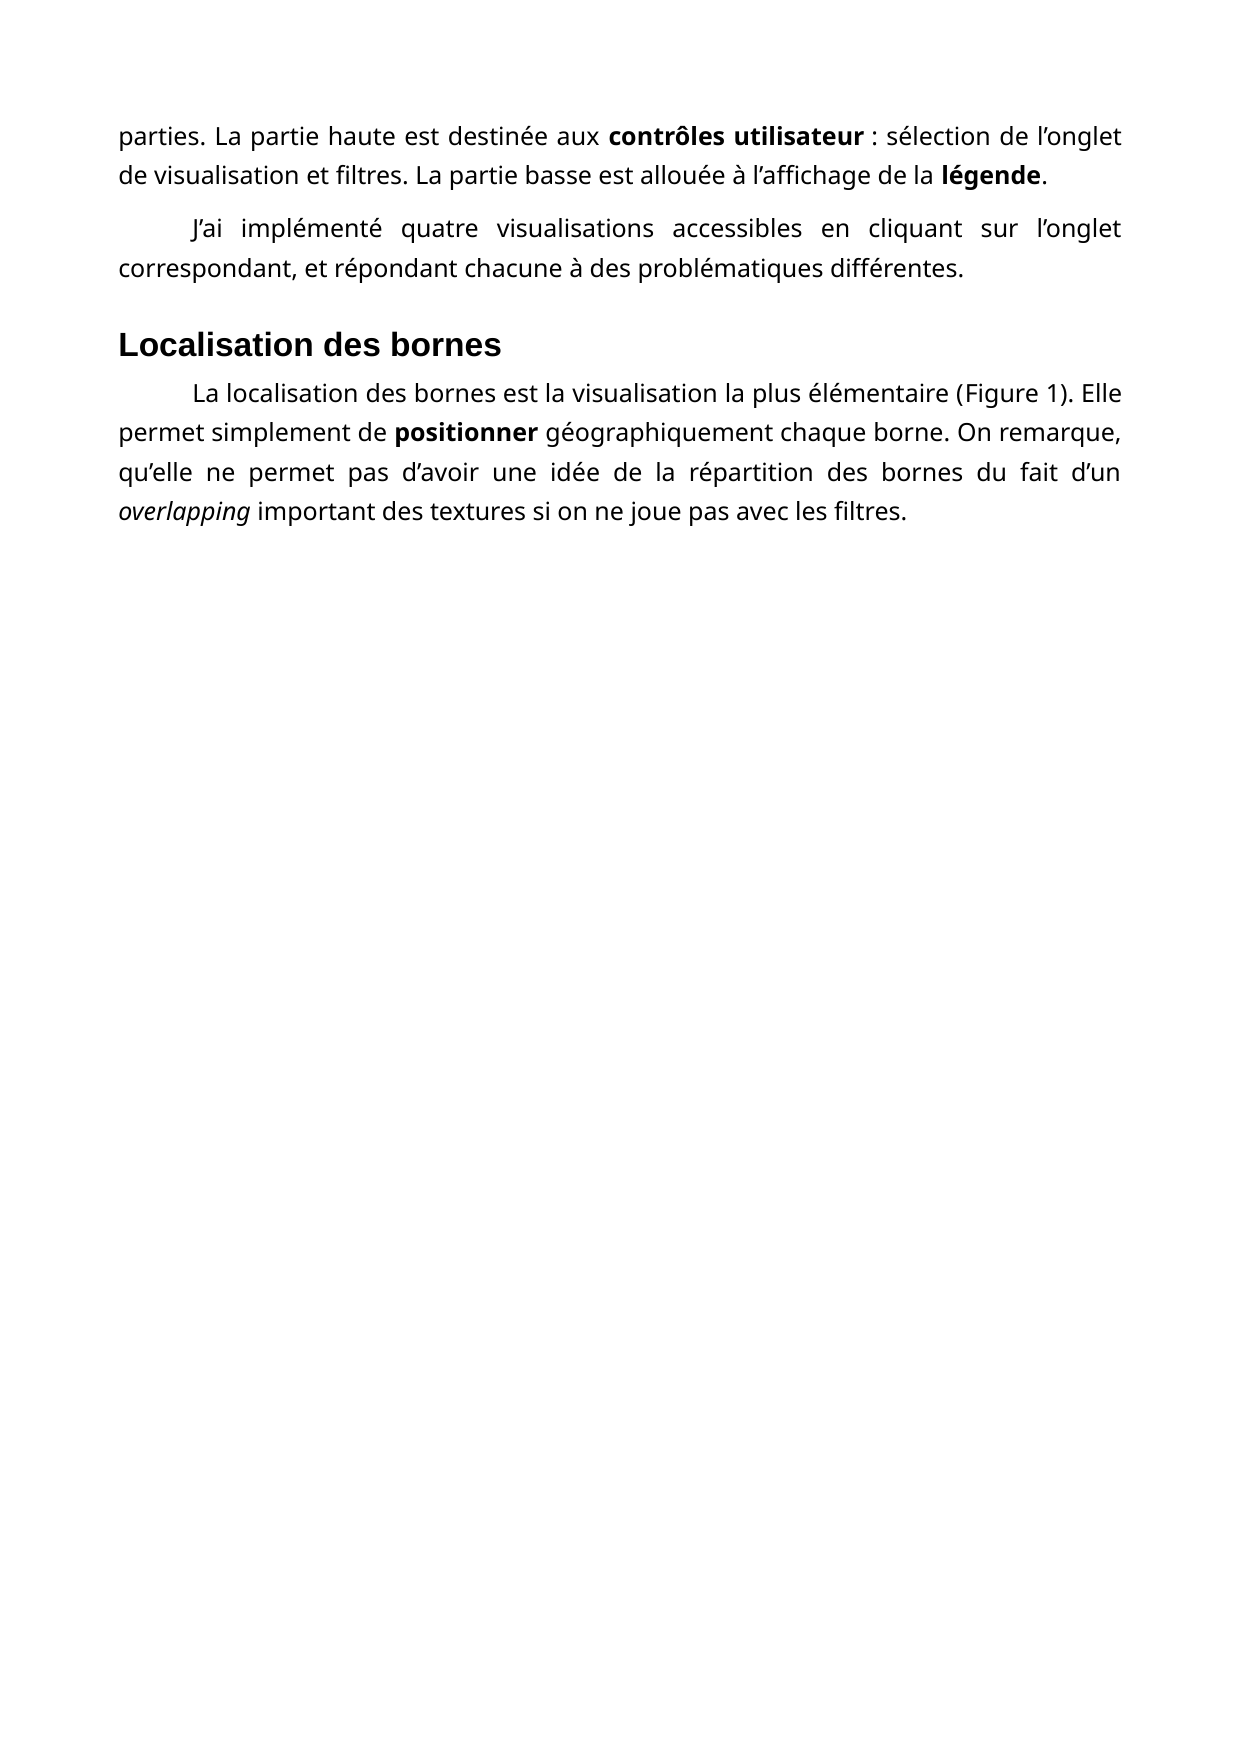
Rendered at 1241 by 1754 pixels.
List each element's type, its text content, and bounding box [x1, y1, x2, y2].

text La localisation des bornes est la visualisation la plus élémentaire (Figure 1). Elle permet simplement de positionner géographiquement chaque borne. On remarque, qu’elle ne permet pas d’avoir une idée de la répartition des bornes du fait d’un overlapping important des textures si on ne joue pas avec les filtres. [118, 376, 1122, 527]
text J’ai implémenté quatre visualisations accessibles en cliquant sur l’onglet correspondant, et répondant chacune à des problématiques différentes. [118, 211, 1122, 284]
text parties. La partie haute est destinée aux contrôles utilisateur : sélection de l’onglet de visualisation et filtres. La partie basse est allouée à l’affichage de la légende. [118, 118, 1122, 191]
subtitle Localisation des bornes [118, 325, 1122, 363]
